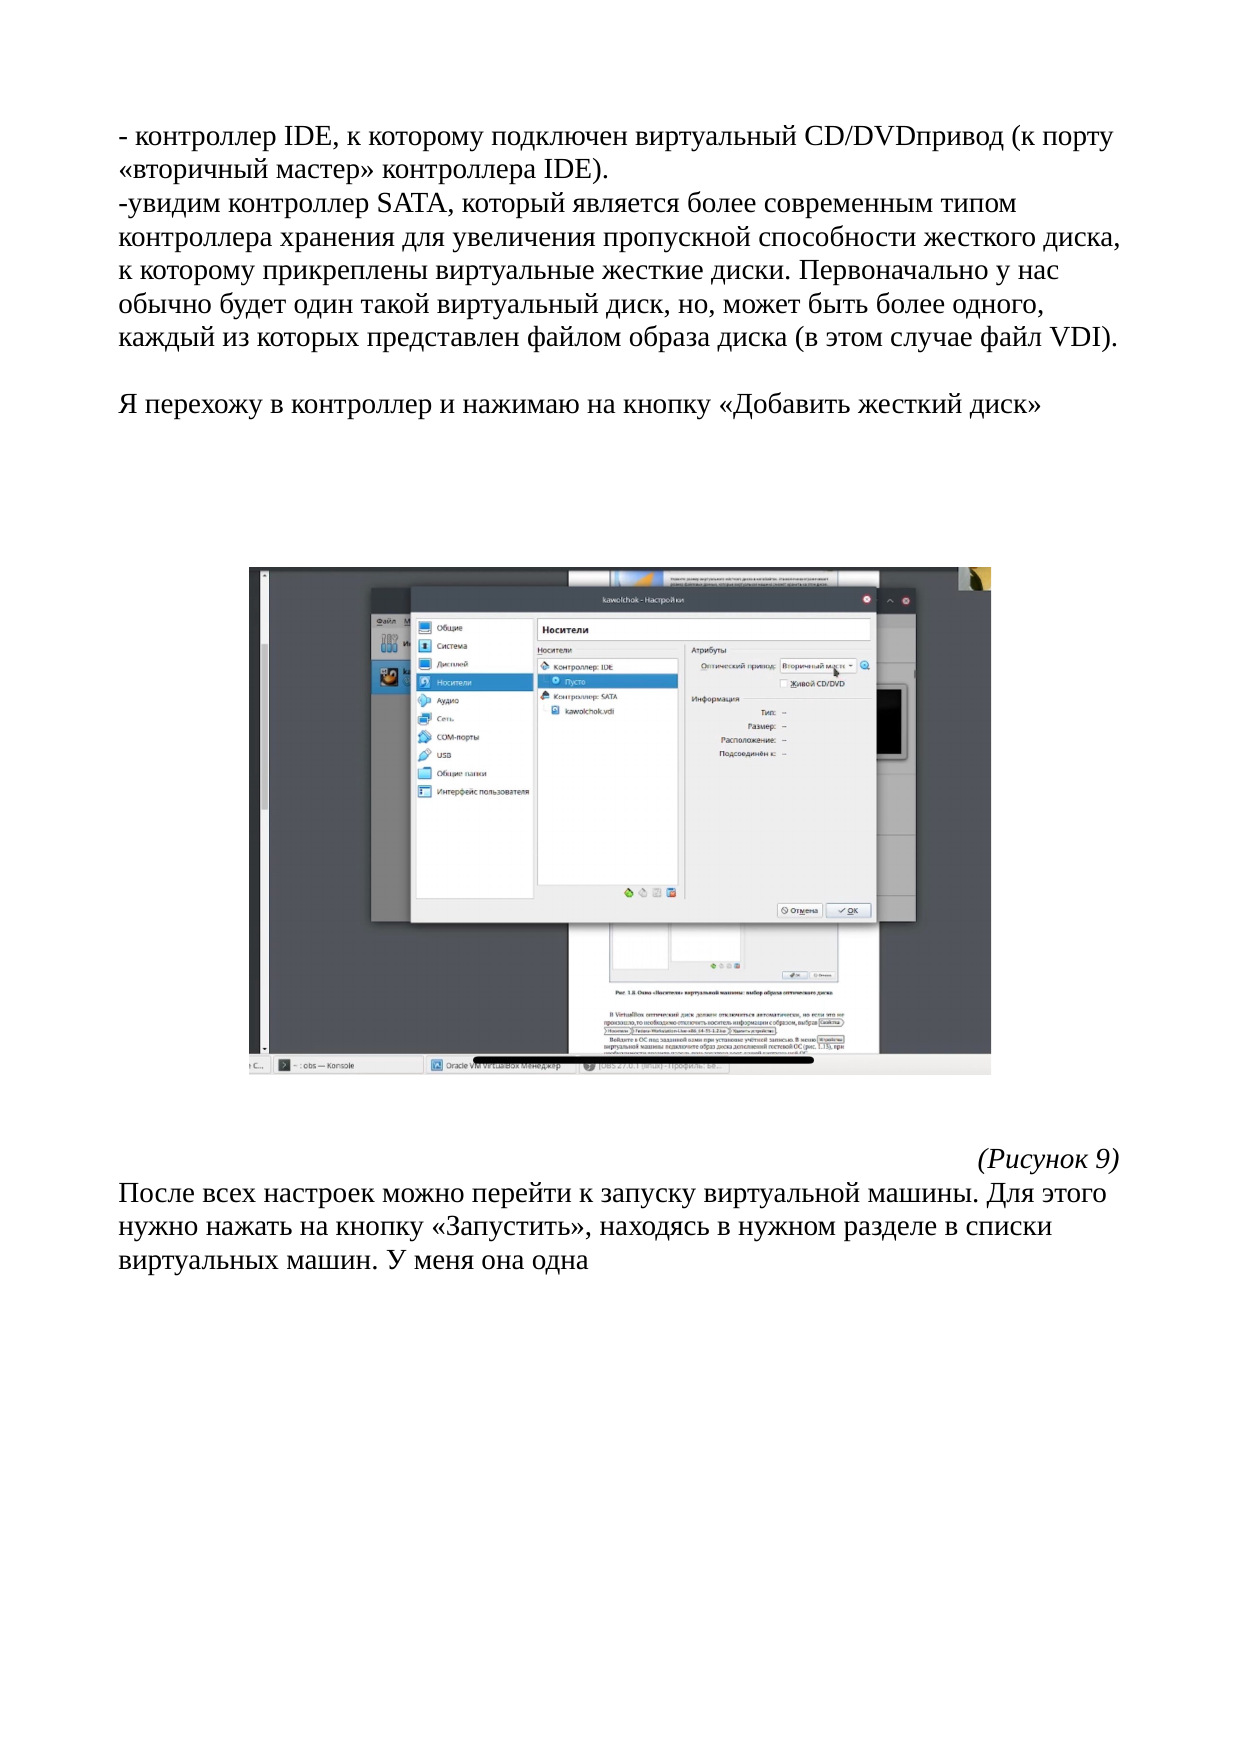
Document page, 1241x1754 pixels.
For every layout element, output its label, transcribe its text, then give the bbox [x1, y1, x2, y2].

text После всех настроек можно перейти к запуску виртуальной машины. Для этого нужно нажать на кнопку «Запустить», находясь в нужном разделе в списки виртуальных машин. У меня она одна [118, 1175, 1122, 1275]
text -увидим контроллер SATA, который является более современным типом контроллера хранения для увеличения пропускной способности жесткого диска, к которому прикреплены виртуальные жесткие диски. Первоначально у нас обычно будет один такой виртуальный диск, но, может быть более одного, каждый из которых представлен файлом образа диска (в этом случае файл VDI). [118, 185, 1122, 353]
text - контроллер IDE, к которому подключен виртуальный CD/DVDпривод (к порту «вторичный мастер» контроллера IDE). [118, 118, 1122, 185]
text (Рисунок 9) [118, 1141, 1122, 1175]
picture [249, 567, 992, 1075]
text Я перехожу в контроллер и нажимаю на кнопку «Добавить жесткий диск» [118, 386, 1122, 420]
